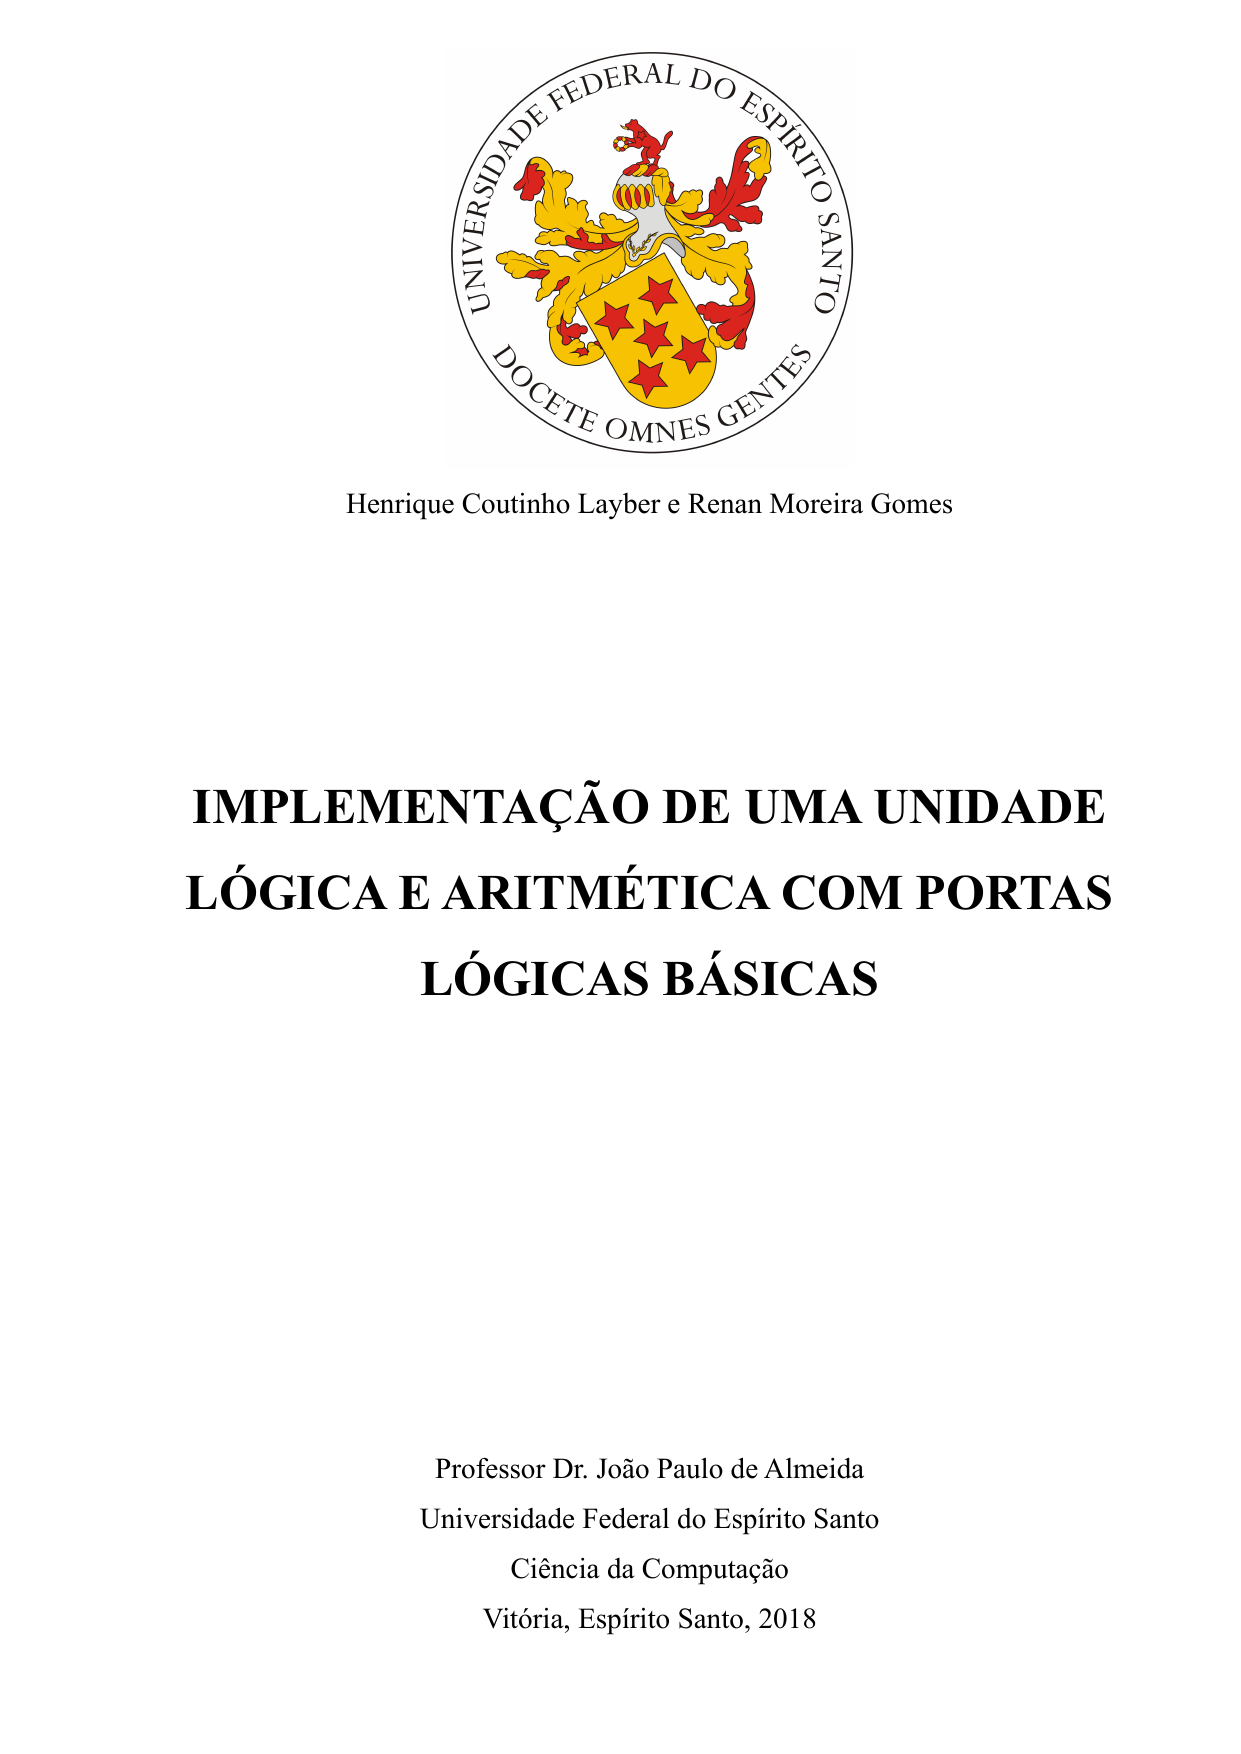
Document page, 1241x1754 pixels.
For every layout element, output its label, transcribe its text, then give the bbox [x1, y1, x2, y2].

title IMPLEMENTAÇÃO DE UMA UNIDADE LÓGICA E ARITMÉTICA COM PORTAS LÓGICAS BÁSICAS [177, 777, 1122, 1007]
text Henrique Coutinho Layber e Renan Moreira Gomes [177, 206, 1122, 519]
picture [464, 63, 815, 229]
